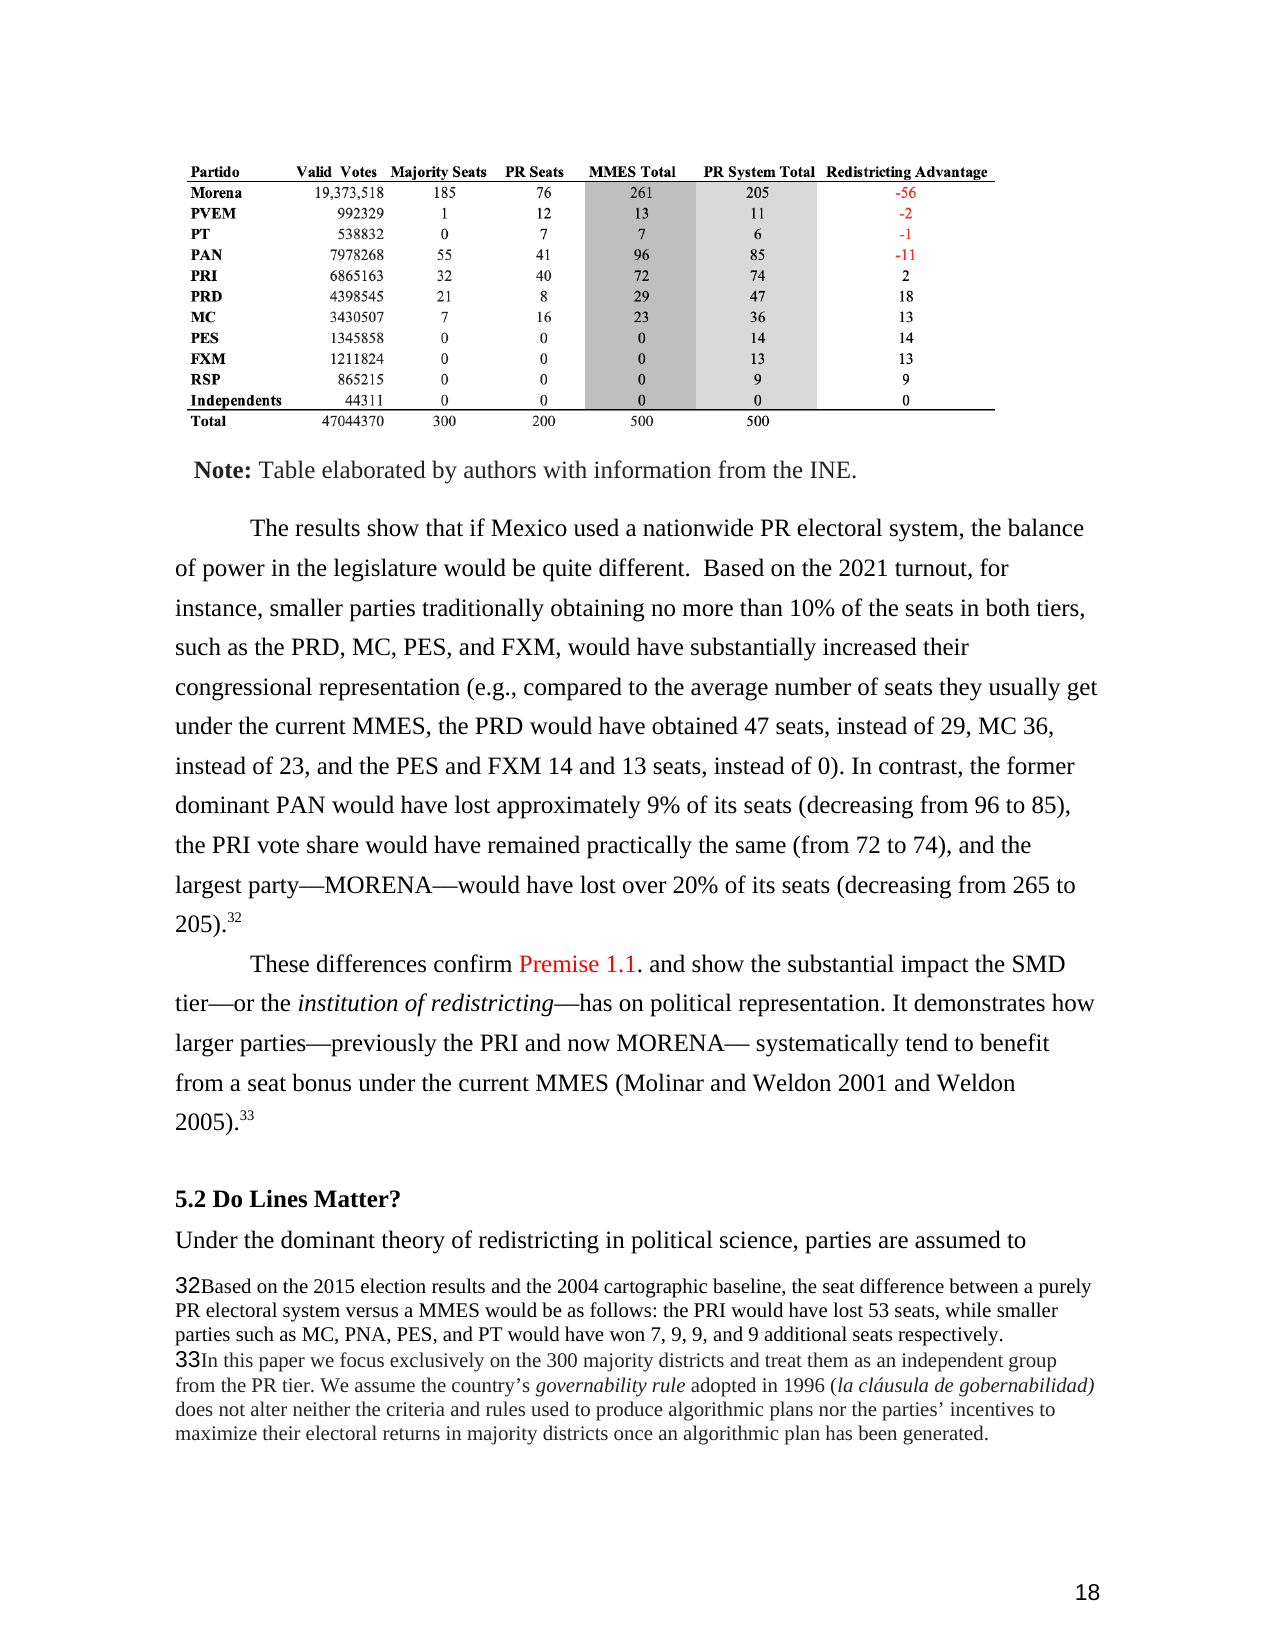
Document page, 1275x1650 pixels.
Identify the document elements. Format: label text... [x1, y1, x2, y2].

text Under the dominant theory of redistricting in political science, parties are assumed to [175, 1226, 1100, 1254]
text The results show that if Mexico used a nationwide PR electoral system, the balance of power in the legislature would be quite different. Based on the 2021 turnout, for instance, smaller parties traditionally obtaining no more than 10% of the seats in both tiers, such as the PRD, MC, PES, and FXM, would have substantially increased their congressional representation (e.g., compared to the average number of seats they usually get under the current MMES, the PRD would have obtained 47 seats, instead of 29, MC 36, instead of 23, and the PES and FXM 14 and 13 seats, instead of 0). In contrast, the former dominant PAN would have lost approximately 9% of its seats (decreasing from 96 to 85), the PRI vote share would have remained practically the same (from 72 to 74), and the largest party––MORENA––would have lost over 20% of its seats (decreasing from 265 to 205). [175, 513, 1100, 938]
picture [180, 150, 1099, 444]
subtitle 5.2 Do Lines Matter? [175, 1184, 1100, 1213]
text In this paper we focus exclusively on the 300 majority districts and treat them as an independent group from the PR tier. We assume the country’s governability rule adopted in 1996 (la cláusula de gobernabilidad) does not alter neither the criteria and rules used to produce algorithmic plans nor the parties’ incentives to maximize their electoral returns in majority districts once an algorithmic plan has been generated. [175, 1346, 1100, 1445]
text Note: Table elaborated by authors with information from the INE. [194, 455, 1009, 483]
text Based on the 2015 election results and the 2004 cartographic baseline, the seat difference between a purely PR electoral system versus a MMES would be as follows: the PRI would have lost 53 seats, while smaller parties such as MC, PNA, PES, and PT would have won 7, 9, 9, and 9 additional seats respectively. [175, 1272, 1100, 1346]
table_header [178, 148, 1100, 454]
text These differences confirm Premise 1.1. and show the substantial impact the SMD tier––or the institution of redistricting––has on political representation. It demonstrates how larger parties––previously the PRI and now MORENA–– systematically tend to benefit from a seat bonus under the current MMES (Molinar and Weldon 2001 and Weldon 2005). [175, 949, 1100, 1136]
